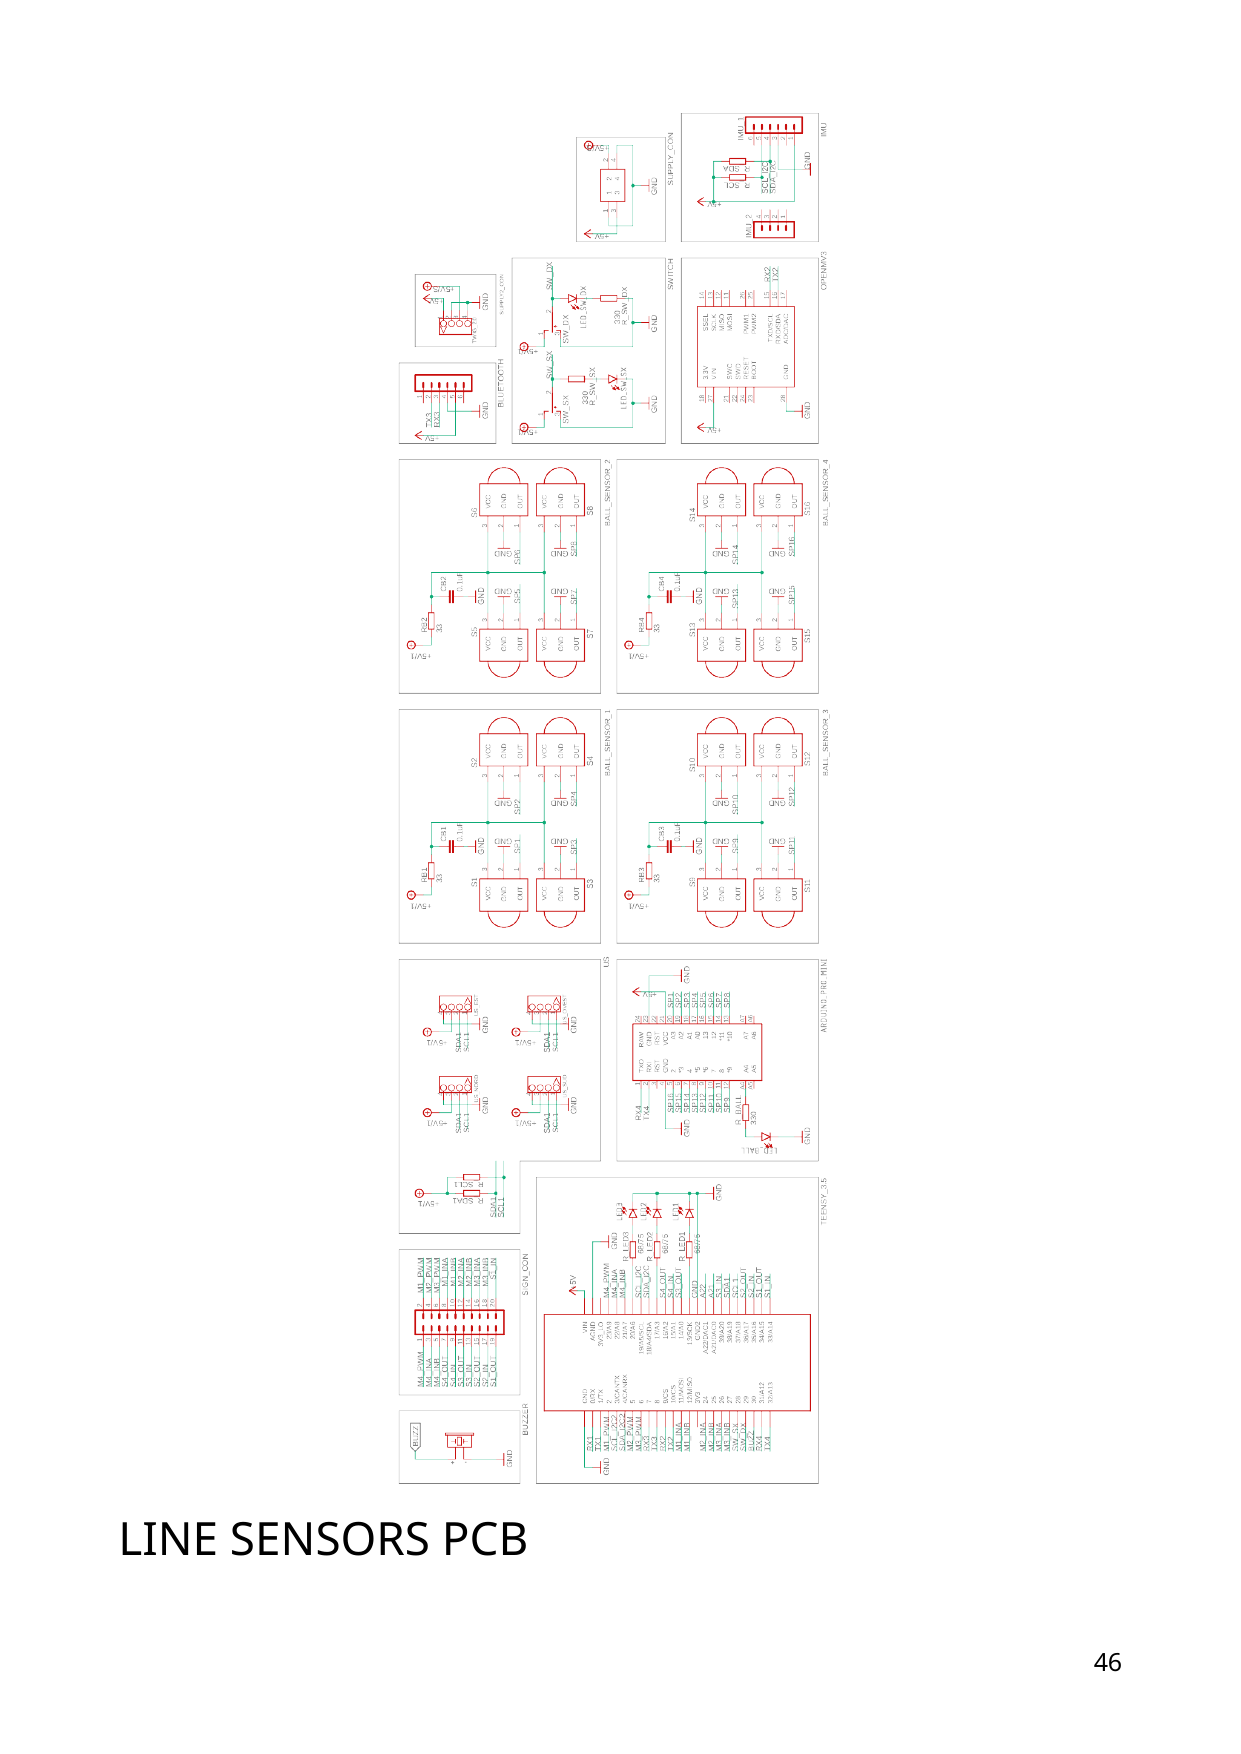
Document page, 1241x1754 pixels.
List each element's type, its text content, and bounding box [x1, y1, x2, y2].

text LINE SENSORS PCB [118, 91, 1122, 1568]
picture [114, 90, 1115, 1506]
